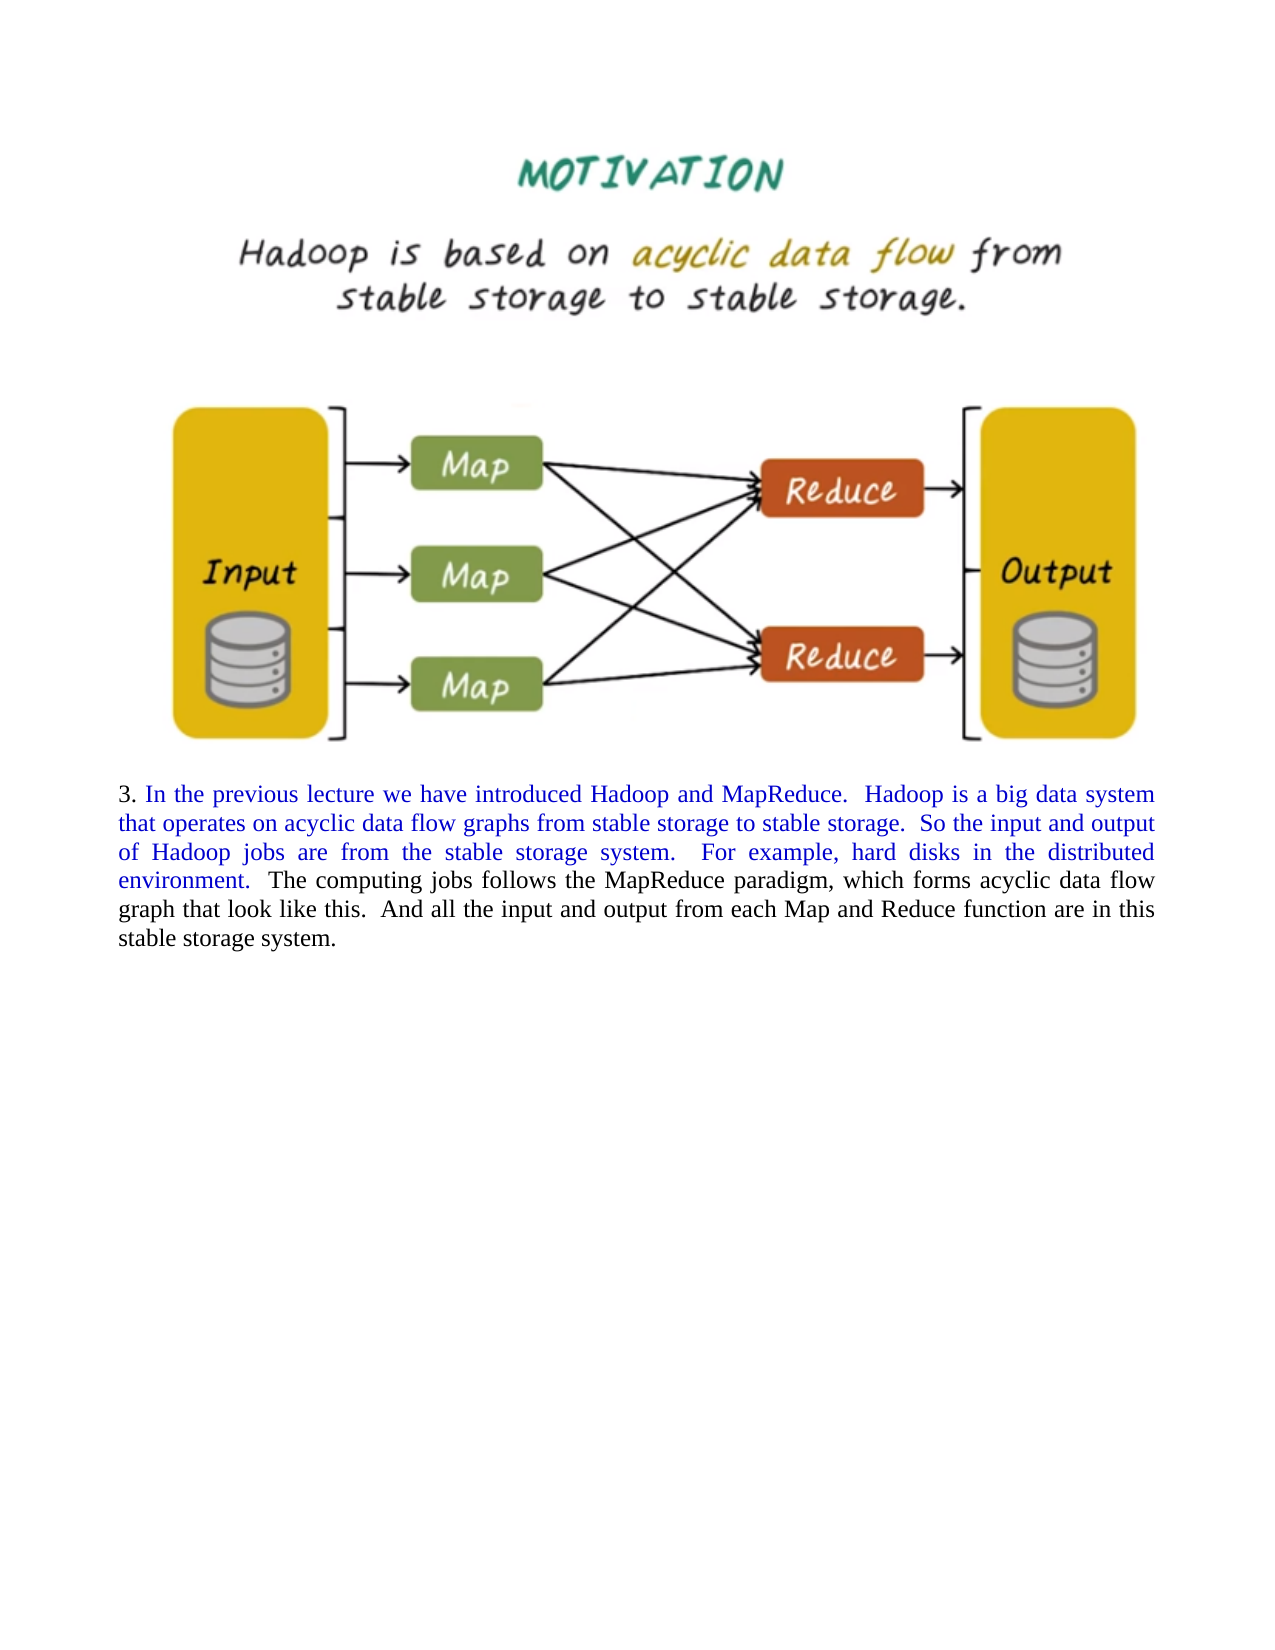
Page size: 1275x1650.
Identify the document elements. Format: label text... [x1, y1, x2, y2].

text 3. In the previous lecture we have introduced Hadoop and MapReduce. Hadoop is a big data system that operates on acyclic data flow graphs from stable storage to stable storage. So the input and output of Hadoop jobs are from the stable storage system. For example, hard disks in the distributed environment. The computing jobs follows the MapReduce paradigm, which forms acyclic data flow graph that look like this. And all the input and output from each Map and Reduce function are in this stable storage system. [118, 779, 1157, 952]
picture [118, 146, 1157, 751]
